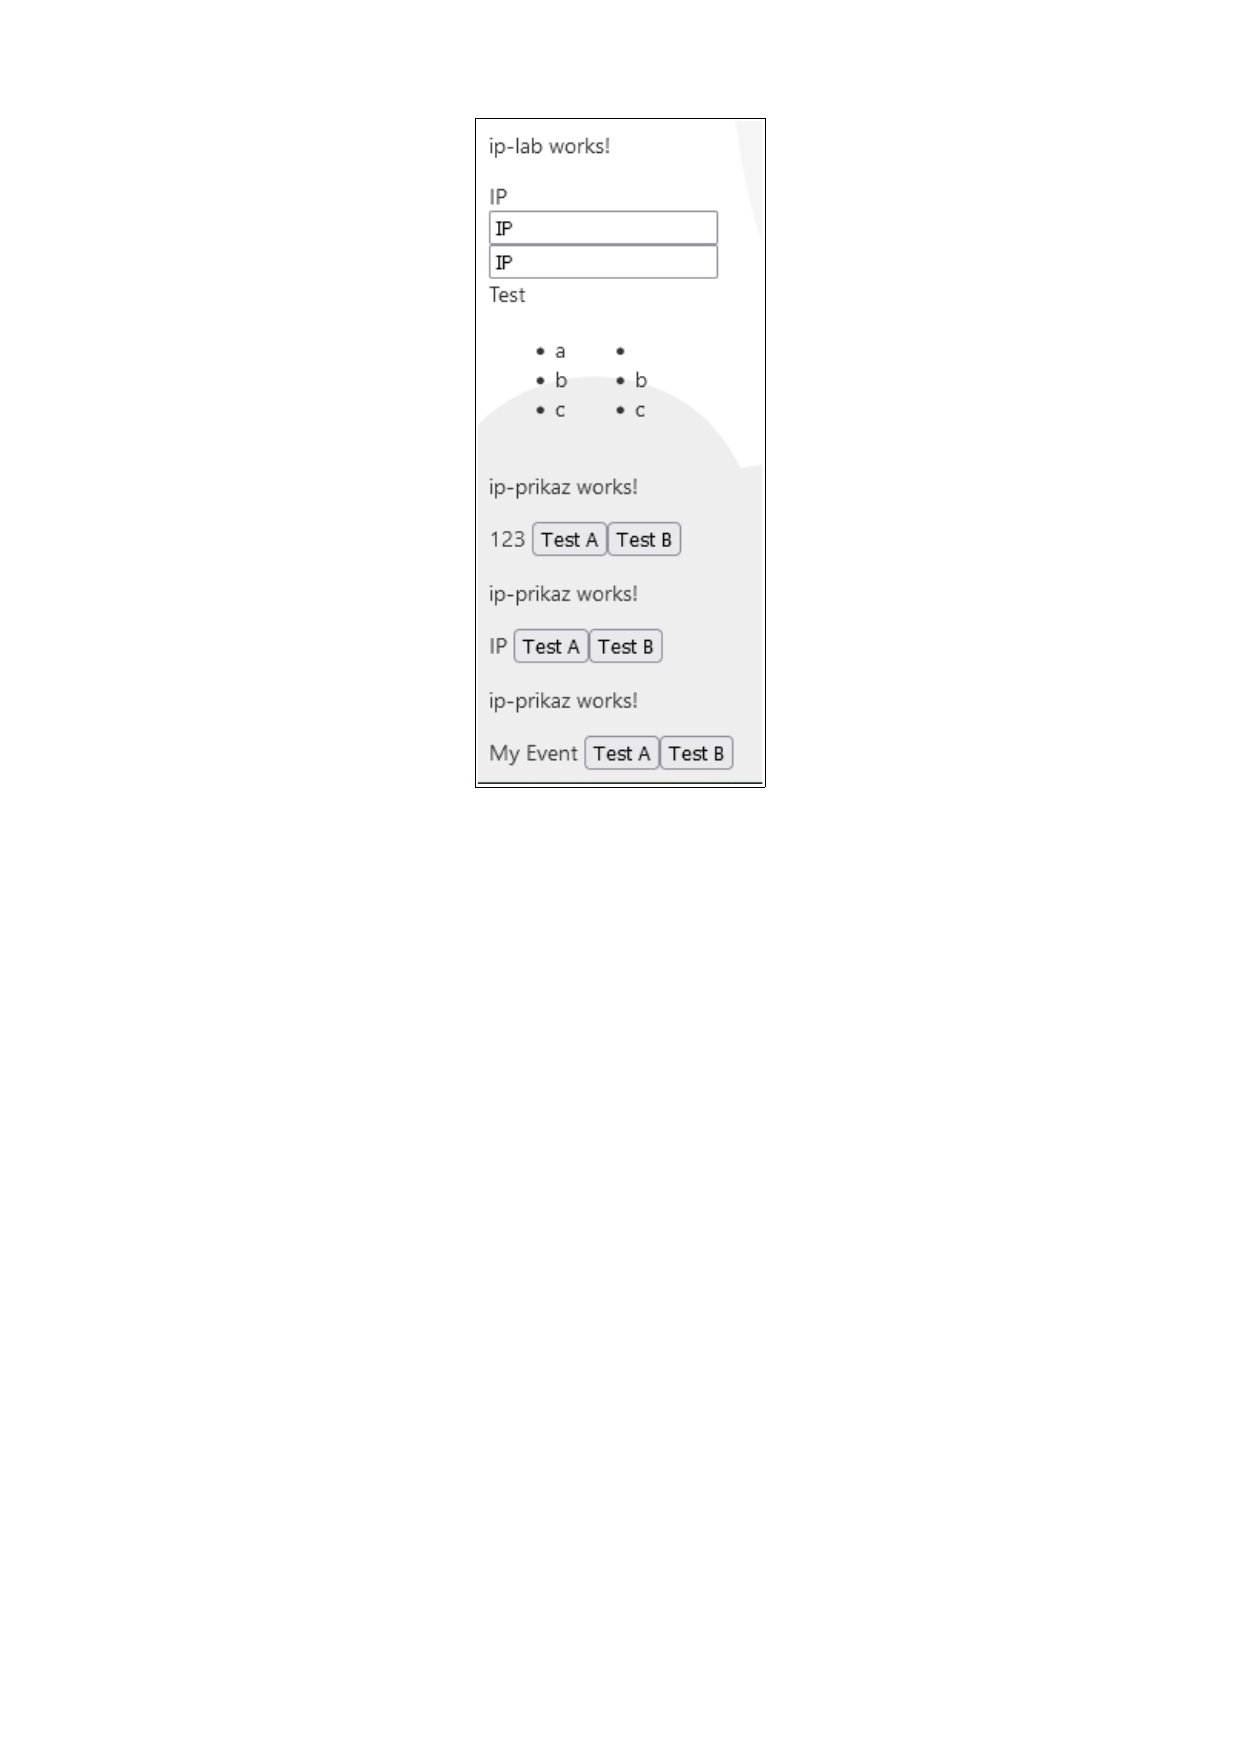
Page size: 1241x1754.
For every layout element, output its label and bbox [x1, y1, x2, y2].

picture [477, 121, 763, 784]
